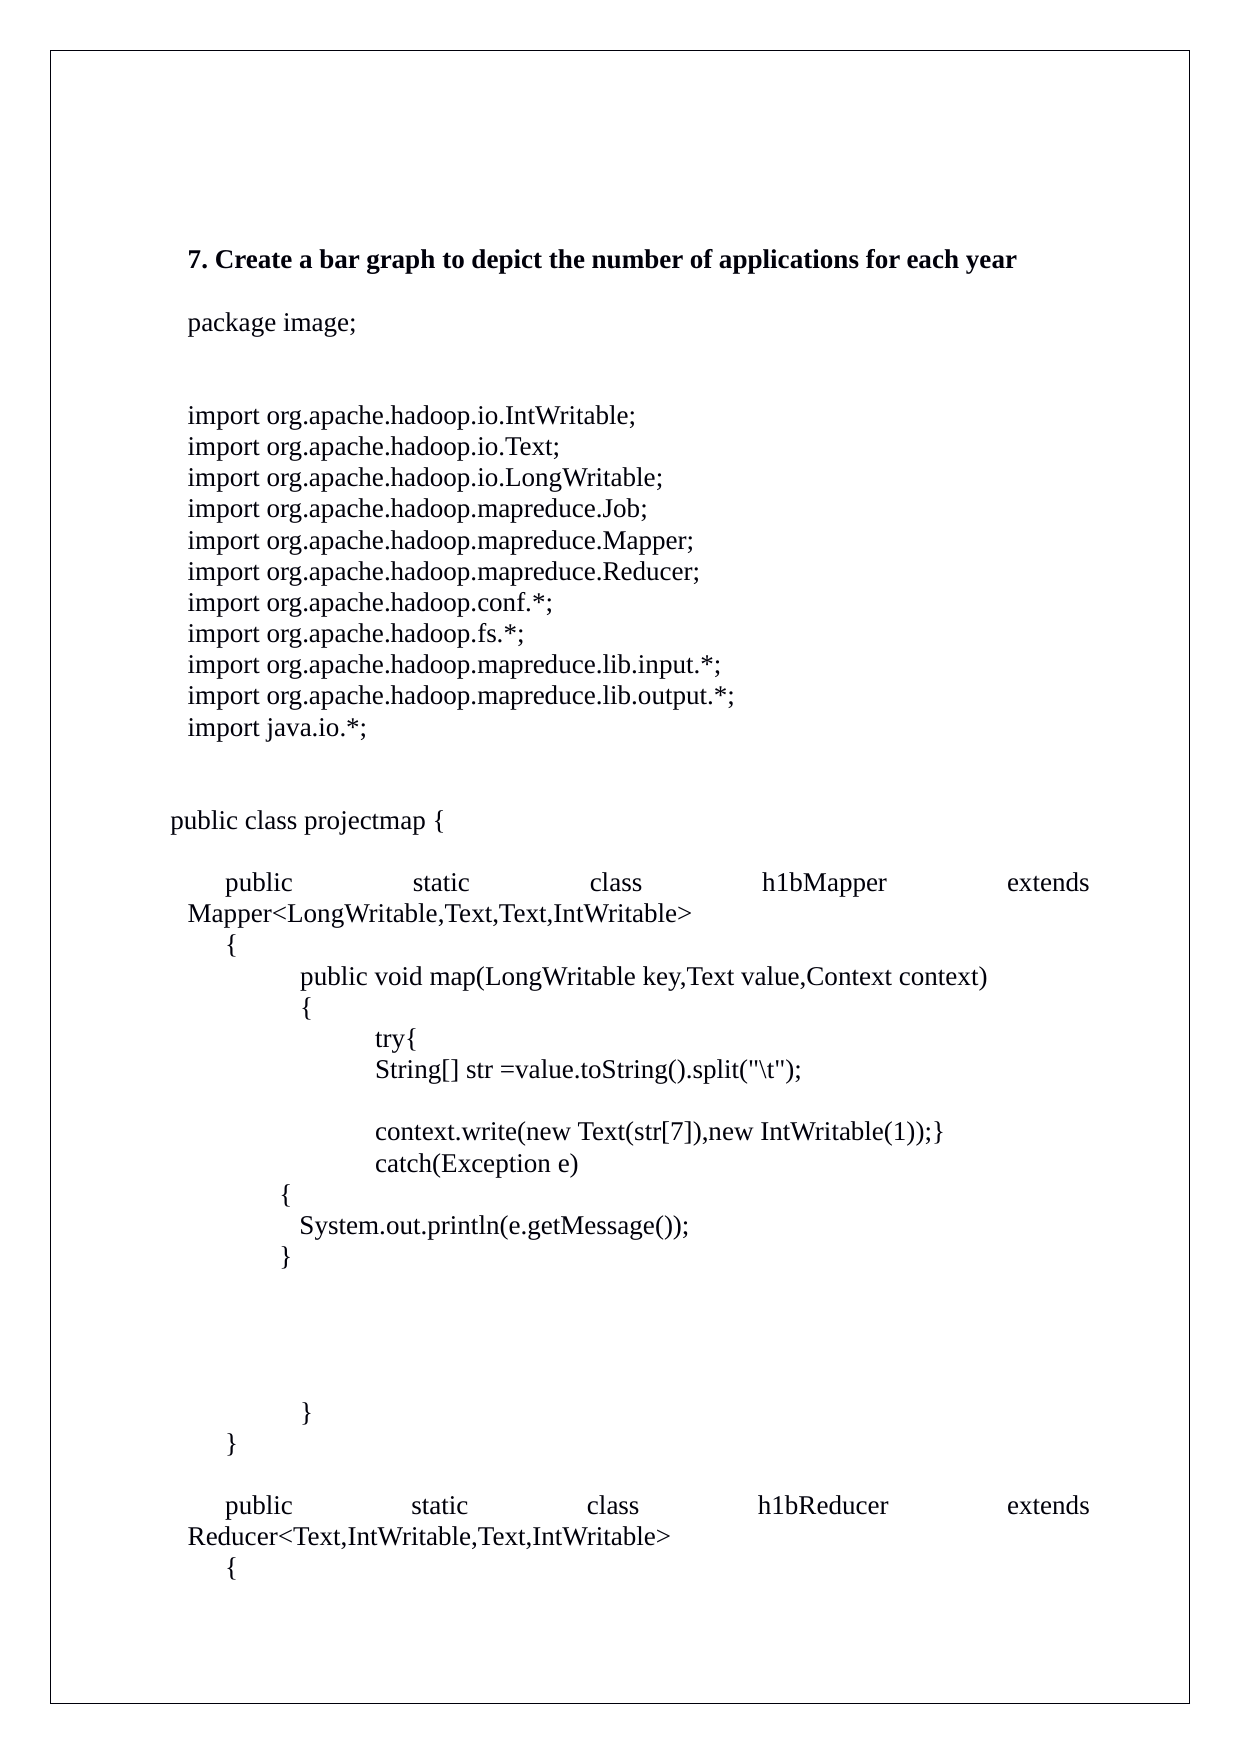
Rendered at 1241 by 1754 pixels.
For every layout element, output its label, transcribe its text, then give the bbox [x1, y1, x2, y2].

text { [187, 929, 1090, 960]
text { [187, 1552, 1090, 1583]
text catch(Exception e) [187, 1147, 1090, 1178]
text context.write(new Text(str[7]),new IntWritable(1));} [187, 1116, 1090, 1147]
text import org.apache.hadoop.io.IntWritable; [187, 399, 1090, 430]
text import org.apache.hadoop.io.Text; [187, 430, 1090, 461]
text } [187, 1396, 1090, 1427]
text public class projectmap { [150, 804, 1090, 835]
text try{ [187, 1022, 1090, 1053]
text import org.apache.hadoop.conf.*; [187, 586, 1090, 617]
text public static class h1bReducer extends Reducer<Text,IntWritable,Text,IntWritable> [187, 1489, 1090, 1552]
text import org.apache.hadoop.io.LongWritable; [187, 461, 1090, 493]
text package image; [187, 306, 1090, 337]
text import org.apache.hadoop.mapreduce.Mapper; [187, 524, 1090, 555]
text import org.apache.hadoop.fs.*; [187, 617, 1090, 648]
text } [187, 1240, 1090, 1271]
text 7. Create a bar graph to depict the number of applications for each year [187, 243, 1090, 274]
text import org.apache.hadoop.mapreduce.lib.input.*; [187, 648, 1090, 679]
text public static class h1bMapper extends Mapper<LongWritable,Text,Text,IntWritable> [187, 866, 1090, 929]
text import org.apache.hadoop.mapreduce.lib.output.*; [187, 679, 1090, 711]
text System.out.println(e.getMessage()); [187, 1209, 1090, 1240]
text public void map(LongWritable key,Text value,Context context) [187, 960, 1090, 991]
text import java.io.*; [187, 711, 1090, 742]
text { [187, 1178, 1090, 1209]
text import org.apache.hadoop.mapreduce.Job; [187, 493, 1090, 524]
text } [187, 1427, 1090, 1458]
text { [187, 991, 1090, 1022]
text import org.apache.hadoop.mapreduce.Reducer; [187, 555, 1090, 586]
text String[] str =value.toString().split("\t"); [187, 1053, 1090, 1084]
